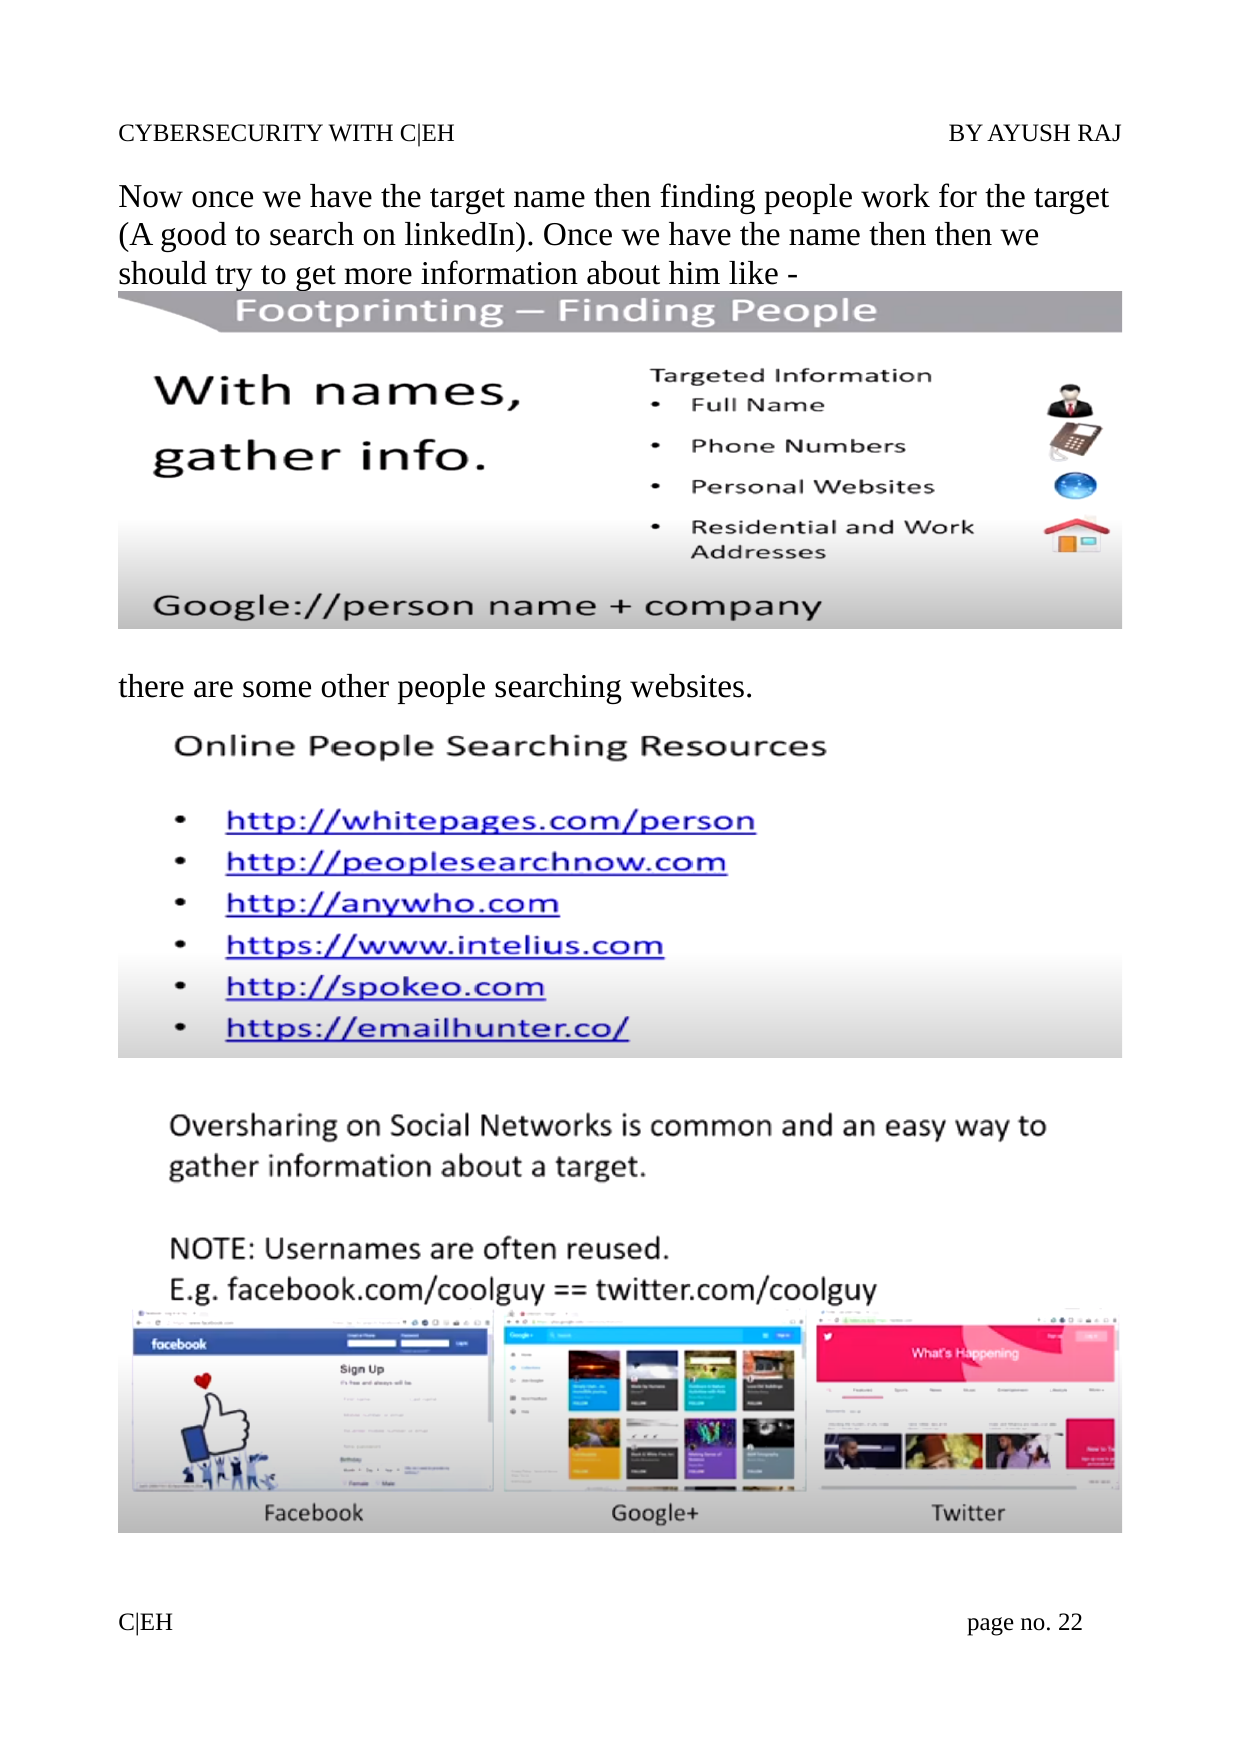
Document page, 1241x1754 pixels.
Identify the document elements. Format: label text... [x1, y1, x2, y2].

picture [118, 291, 1123, 629]
text there are some other people searching websites. [118, 667, 1122, 705]
picture [118, 1096, 1123, 1533]
text Now once we have the target name then finding people work for the target (A good to search on linkedIn). Once we have the name then then we should try to get more information about him like - [118, 176, 1122, 291]
picture [118, 705, 1123, 1058]
